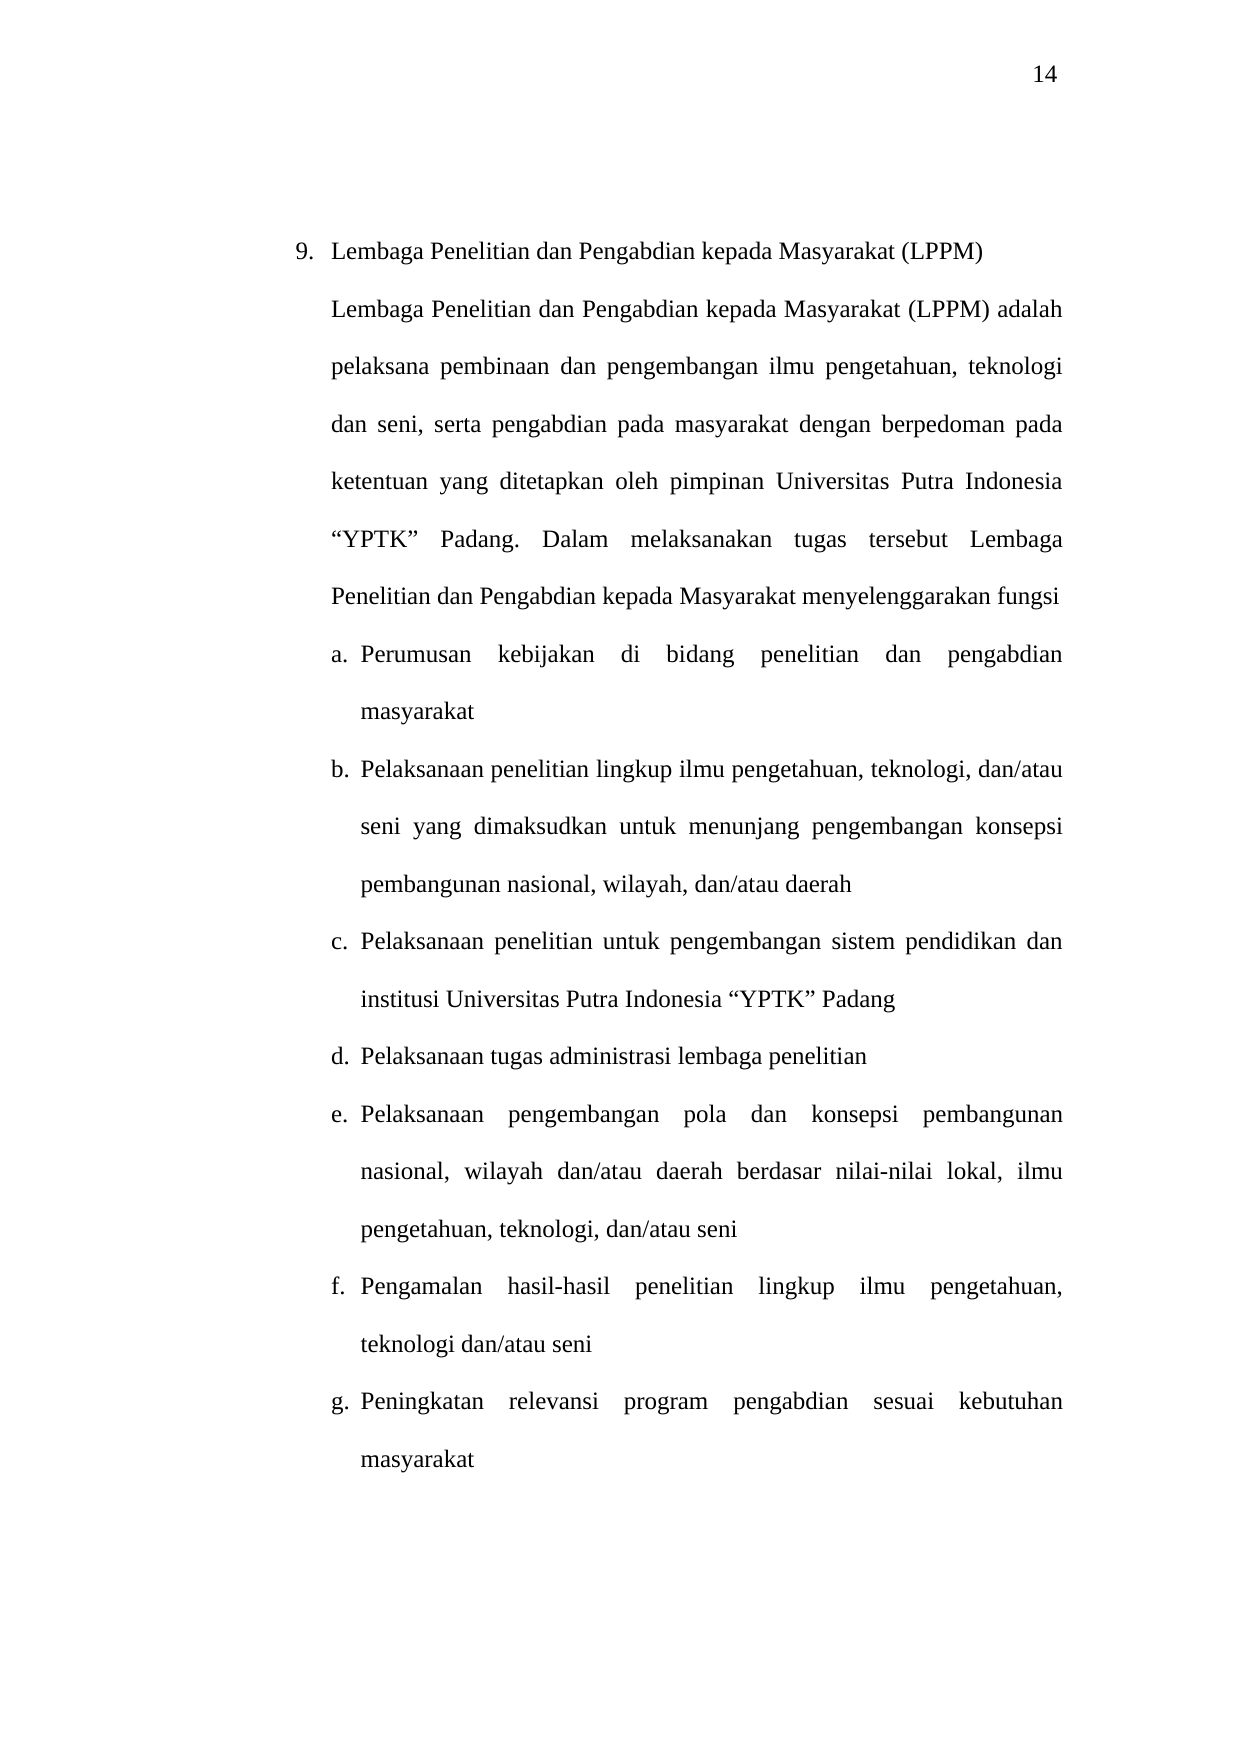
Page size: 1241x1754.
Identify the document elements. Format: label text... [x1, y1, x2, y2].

list Perumusan kebijakan di bidang penelitian dan pengabdian masyarakat [331, 639, 1063, 725]
list Pelaksanaan penelitian lingkup ilmu pengetahuan, teknologi, dan/atau seni yang dimaksudkan untuk menunjang pengembangan konsepsi pembangunan nasional, wilayah, dan/atau daerah [331, 754, 1063, 897]
list Pelaksanaan tugas administrasi lembaga penelitian [331, 1041, 1063, 1070]
list Lembaga Penelitian dan Pengabdian kepada Masyarakat (LPPM) adalah pelaksana pembinaan dan pengembangan ilmu pengetahuan, teknologi dan seni, serta pengabdian pada masyarakat dengan berpedoman pada ketentuan yang ditetapkan oleh pimpinan Universitas Putra Indonesia “YPTK” Padang. Dalam melaksanakan tugas tersebut Lembaga Penelitian dan Pengabdian kepada Masyarakat menyelenggarakan fungsi [295, 294, 1063, 610]
list Pengamalan hasil-hasil penelitian lingkup ilmu pengetahuan, teknologi dan/atau seni [331, 1271, 1063, 1357]
list Pelaksanaan penelitian untuk pengembangan sistem pendidikan dan institusi Universitas Putra Indonesia “YPTK” Padang [331, 926, 1063, 1012]
list Pelaksanaan pengembangan pola dan konsepsi pembangunan nasional, wilayah dan/atau daerah berdasar nilai-nilai lokal, ilmu pengetahuan, teknologi, dan/atau seni [331, 1099, 1063, 1242]
list Lembaga Penelitian dan Pengabdian kepada Masyarakat (LPPM) [295, 236, 1063, 265]
list Peningkatan relevansi program pengabdian sesuai kebutuhan masyarakat [331, 1386, 1063, 1472]
